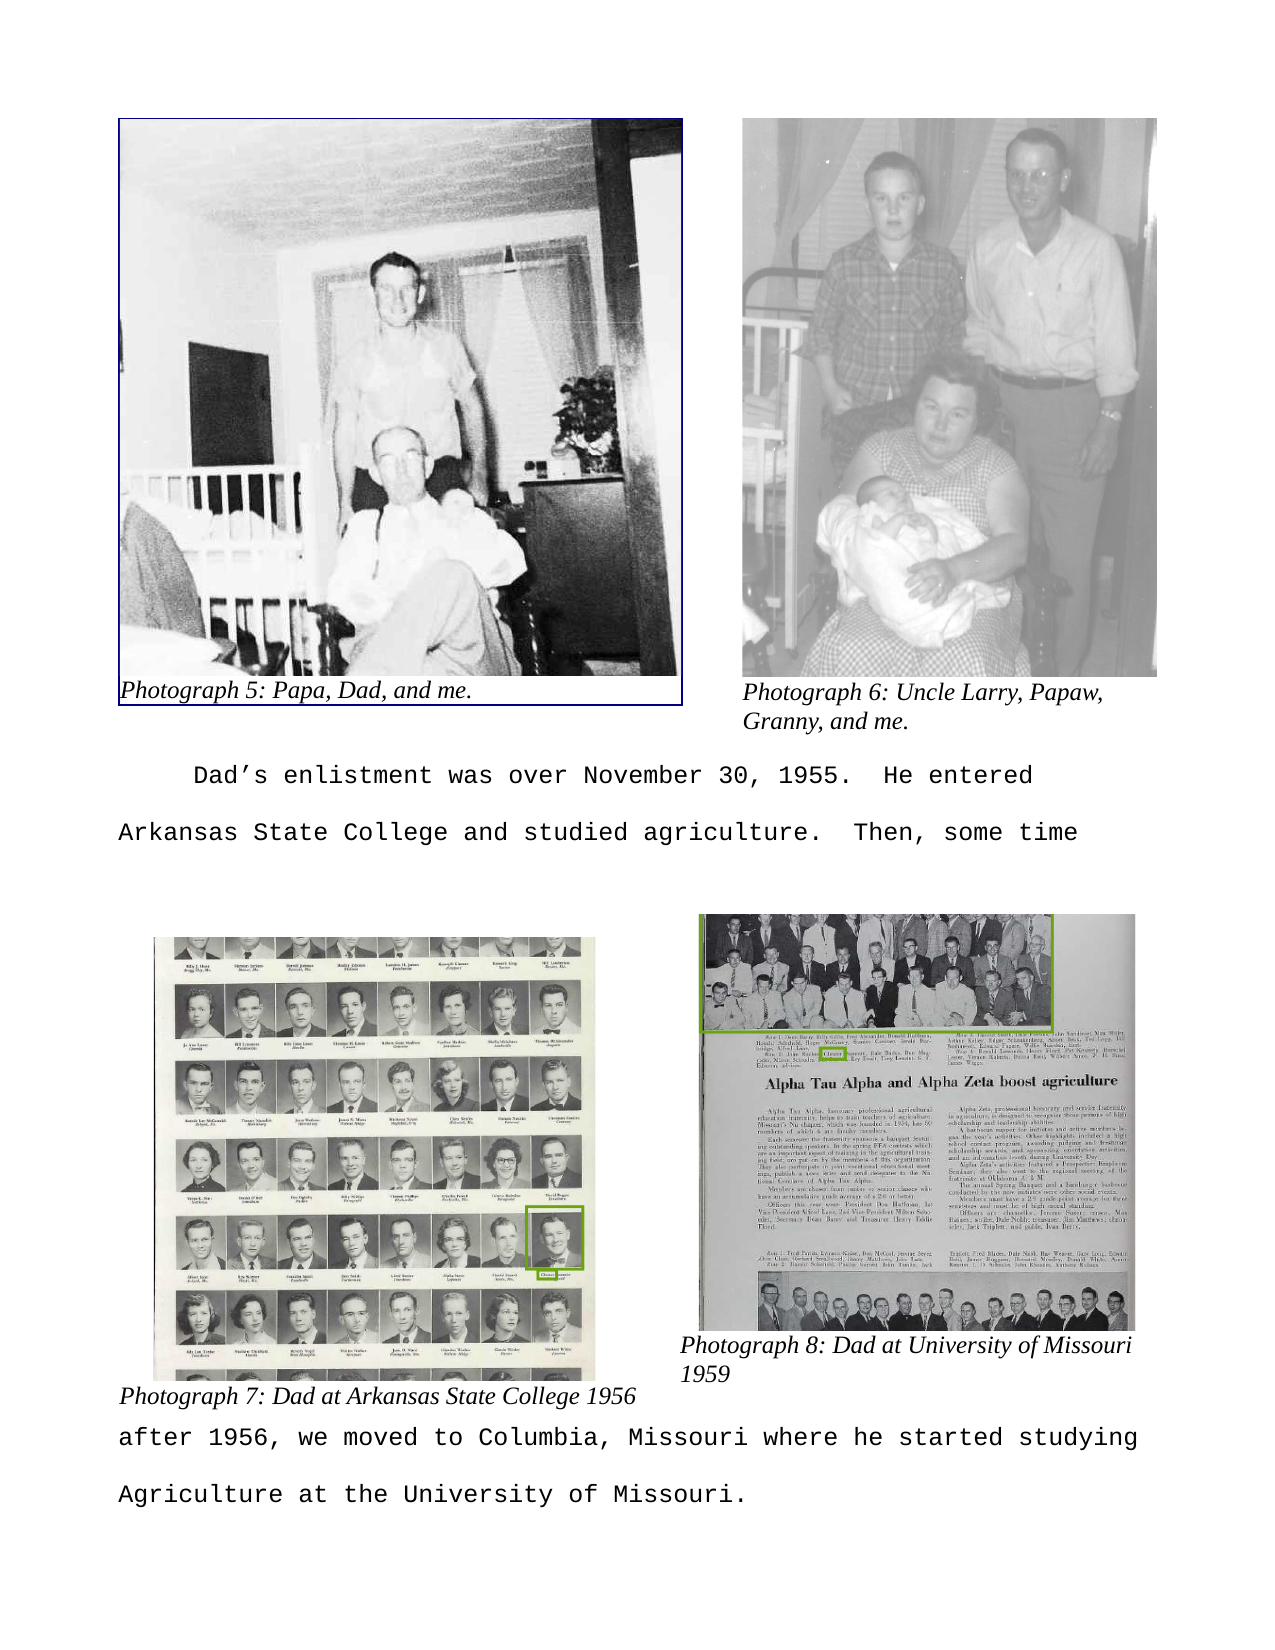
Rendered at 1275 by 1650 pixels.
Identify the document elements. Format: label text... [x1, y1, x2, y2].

text Photograph 6: Uncle Larry, Papaw, Granny, and me. [742, 677, 1157, 734]
picture [119, 119, 682, 676]
picture [153, 937, 596, 1381]
picture [698, 914, 1136, 1331]
text Photograph 5: Papa, Dad, and me. [120, 676, 681, 704]
picture [742, 118, 1157, 677]
text Photograph 7: Dad at Arkansas State College 1956 [119, 916, 638, 1410]
text Photograph 8: Dad at University of Missouri 1959 [680, 917, 1155, 1388]
text Dad’s enlistment was over November 30, 1955. He entered Arkansas State College and studied agriculture. Then, some time after 1956, we moved to Columbia, Missouri where he started studying Agriculture at the University of Missouri. [118, 689, 1157, 1510]
